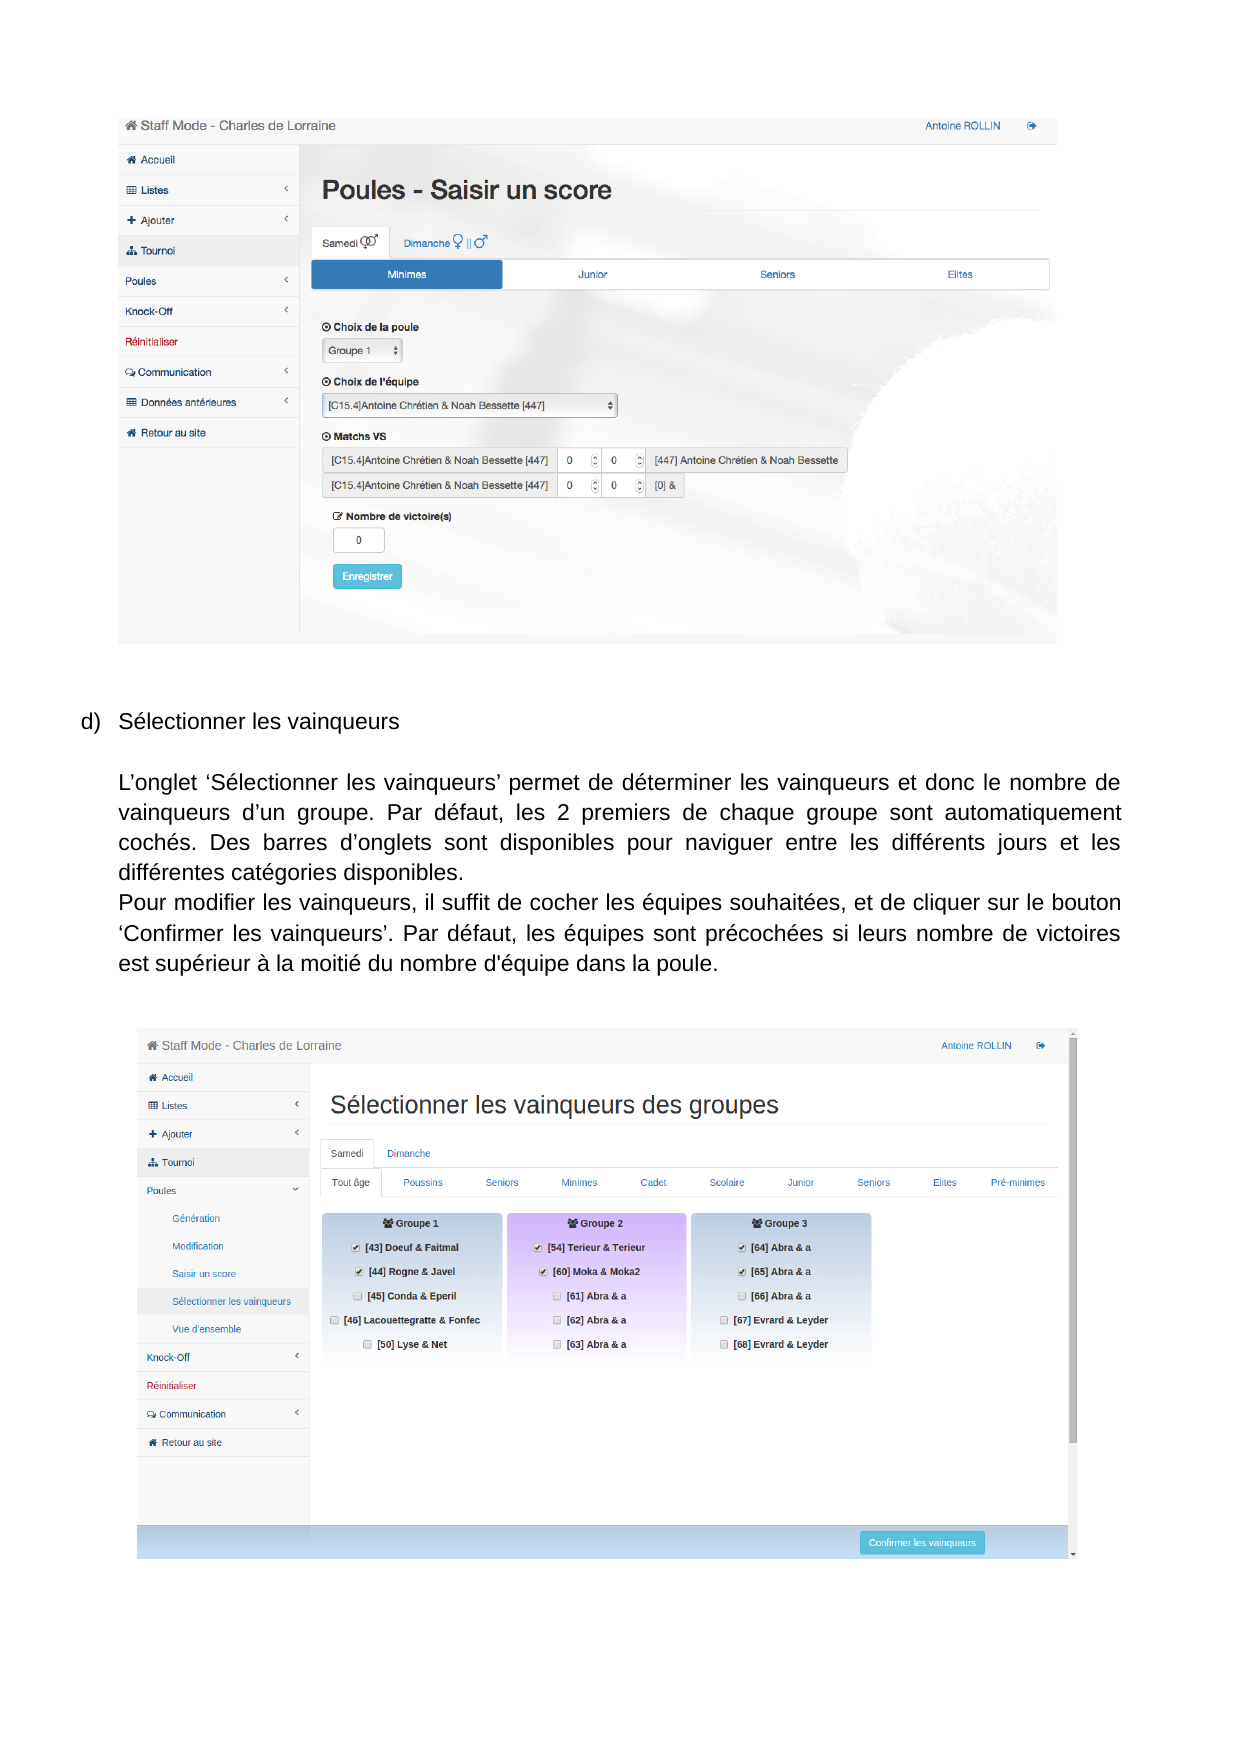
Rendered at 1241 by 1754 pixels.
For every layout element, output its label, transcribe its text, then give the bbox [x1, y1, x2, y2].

picture [136, 1028, 1078, 1559]
list Sélectionner les vainqueurs [81, 708, 1122, 734]
text Pour modifier les vainqueurs, il suffit de cocher les équipes souhaitées, et de cliquer sur le bouton ‘Confirmer les vainqueurs’. Par défaut, les équipes sont précochées si leurs nombre de victoires est supérieur à la moitié du nombre d'équipe dans la poule. [118, 889, 1122, 976]
text L’onglet ‘Sélectionner les vainqueurs’ permet de déterminer les vainqueurs et donc le nombre de vainqueurs d’un groupe. Par défaut, les 2 premiers de chaque groupe sont automatiquement cochés. Des barres d’onglets sont disponibles pour naviguer entre les différents jours et les différentes catégories disponibles. [118, 768, 1122, 886]
picture [118, 118, 1057, 644]
